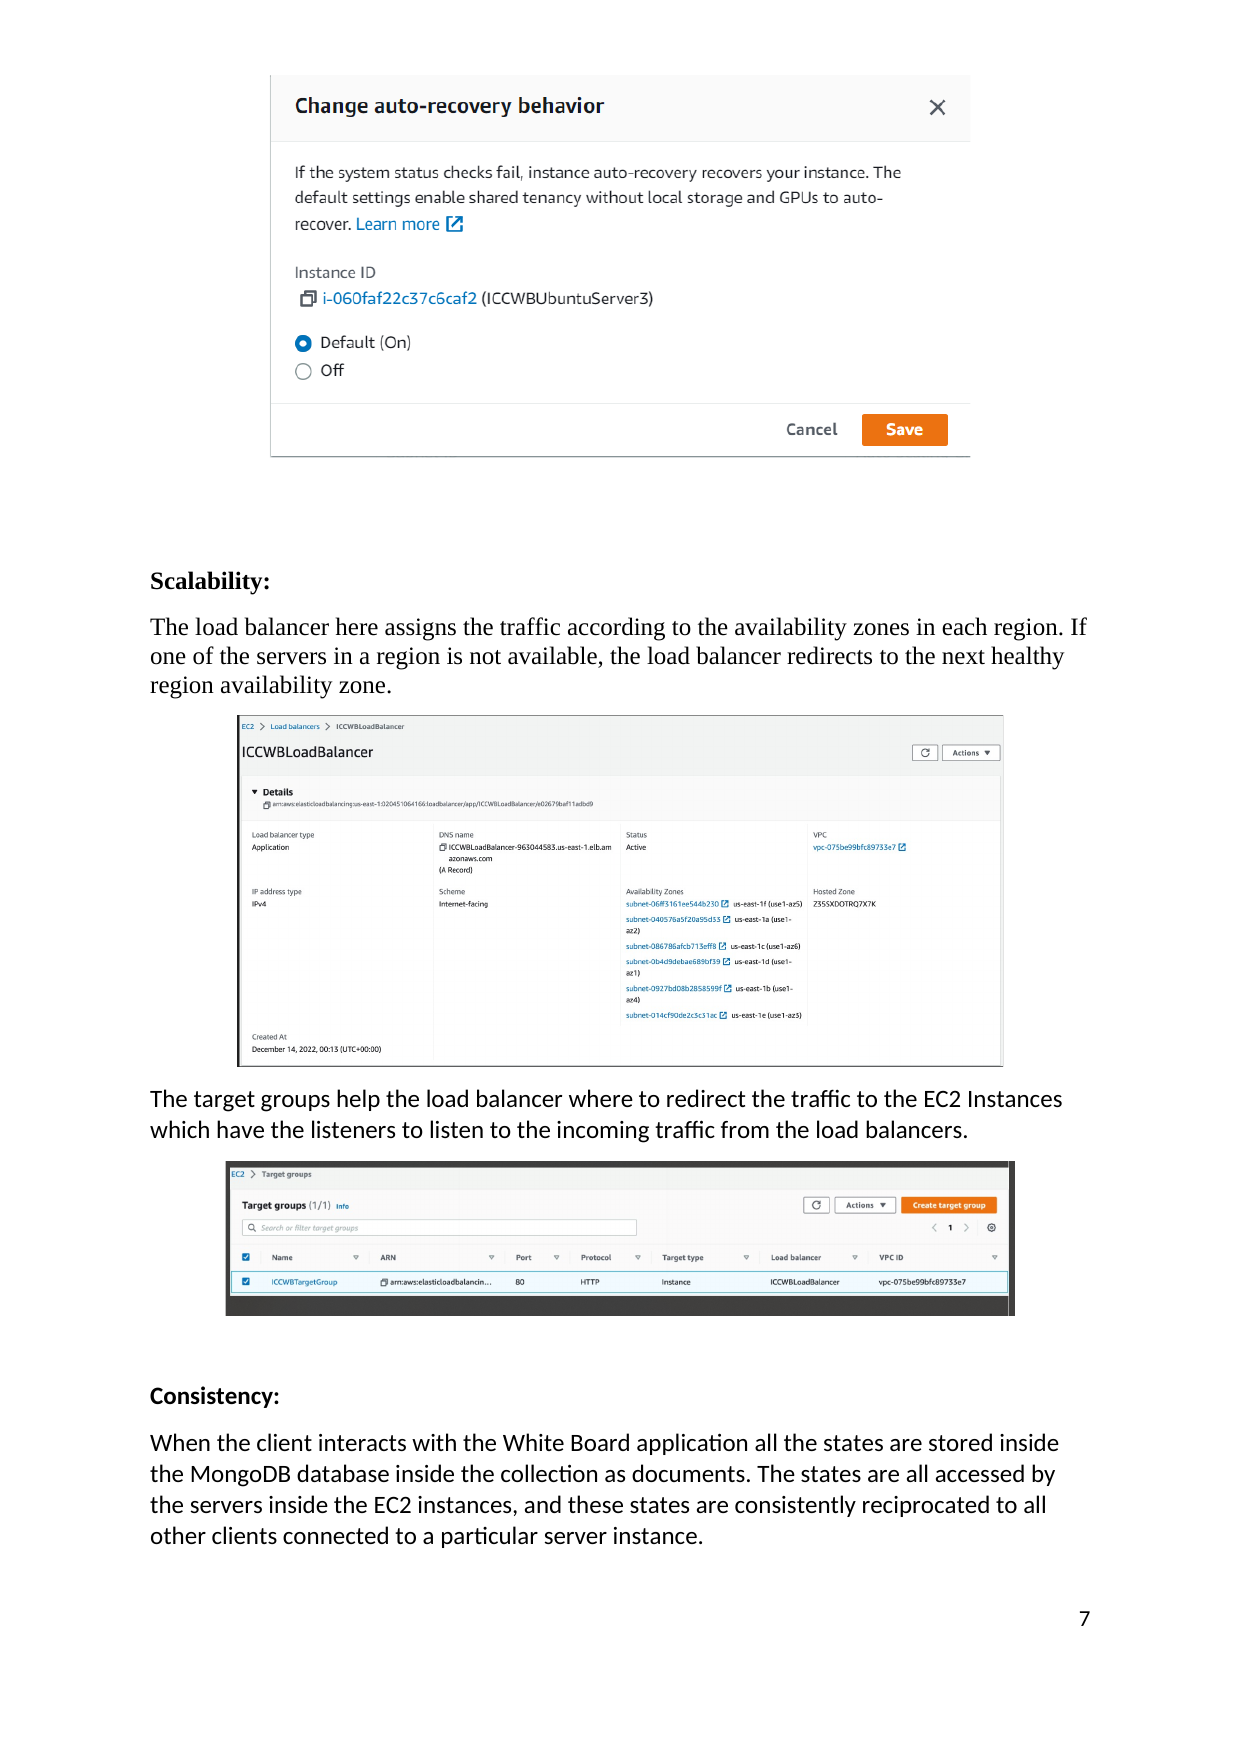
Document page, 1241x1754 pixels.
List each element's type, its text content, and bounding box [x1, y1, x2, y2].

text Consistency: [150, 1380, 1090, 1411]
text The target groups help the load balancer where to redirect the traffic to the EC2 Instances which have the listeners to listen to the incoming traffic from the load balancers. [150, 1083, 1090, 1144]
text The load balancer here assigns the traffic according to the availability zones in each region. If one of the servers in a region is not available, the load balancer redirects to the next healthy region availability zone. [150, 612, 1090, 698]
text Scalability: [150, 566, 1090, 595]
text When the client interacts with the White Board application all the states are stored inside the MongoDB database inside the collection as documents. The states are all accessed by the servers inside the EC2 instances, and these states are consistently reciprocated to all other clients connected to a particular server instance. [150, 1428, 1090, 1550]
